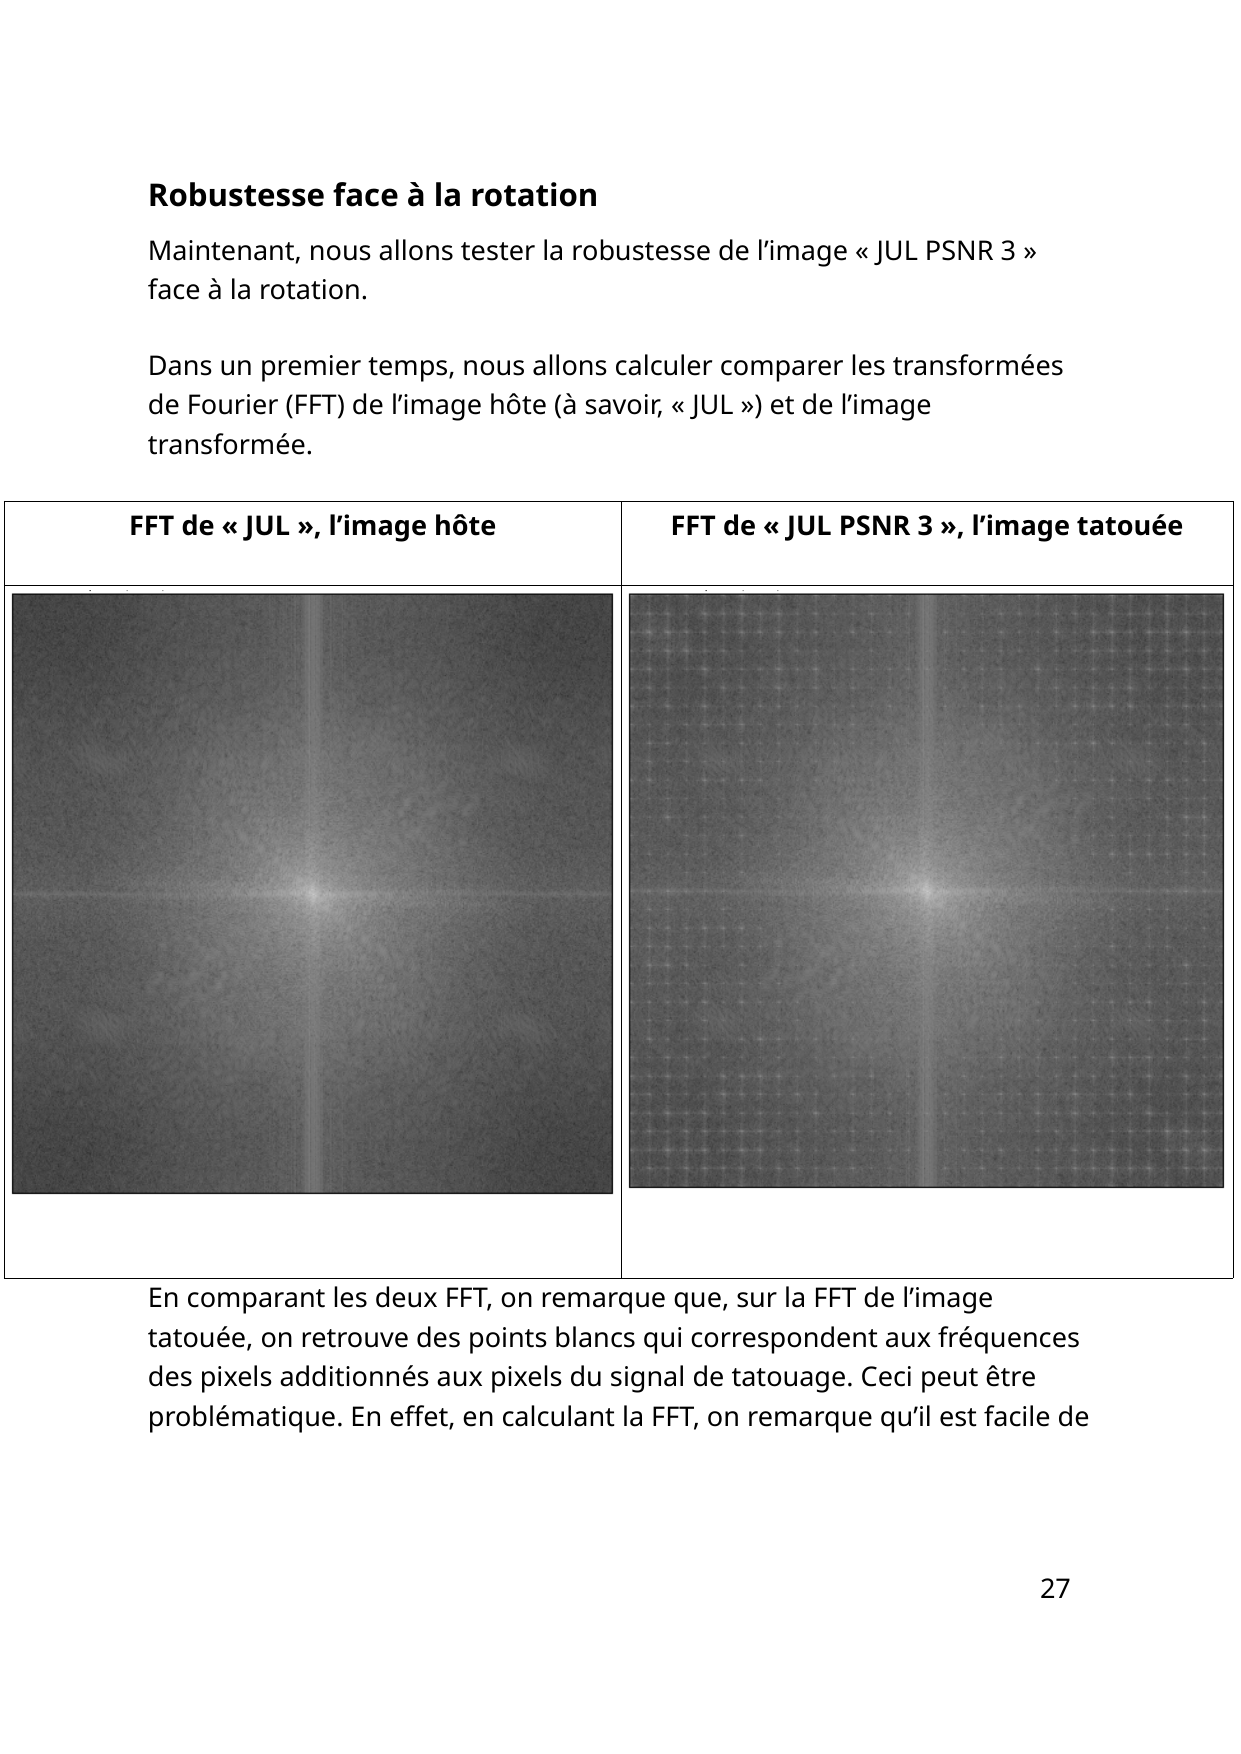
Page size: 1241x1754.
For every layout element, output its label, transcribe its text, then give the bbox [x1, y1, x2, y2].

table_header FFT de « JUL », l’image hôte [5, 502, 621, 585]
table_header FFT de « JUL PSNR 3 », l’image tatouée [622, 502, 1233, 585]
text Dans un premier temps, nous allons calculer comparer les transformées de Fourier (FFT) de l’image hôte (à savoir, « JUL ») et de l’image transformée. [148, 346, 1093, 462]
text Maintenant, nous allons tester la robustesse de l’image « JUL PSNR 3 » face à la rotation. [148, 231, 1093, 308]
picture [626, 590, 1227, 1191]
text Robustesse face à la rotation [148, 173, 1093, 215]
table_cell [5, 586, 621, 1278]
picture [9, 590, 616, 1198]
table_cell [622, 586, 1233, 1278]
text En comparant les deux FFT, on remarque que, sur la FFT de l’image tatouée, on retrouve des points blancs qui correspondent aux fréquences des pixels additionnés aux pixels du signal de tatouage. Ceci peut être problématique. En effet, en calculant la FFT, on remarque qu’il est facile de [148, 1279, 1093, 1434]
